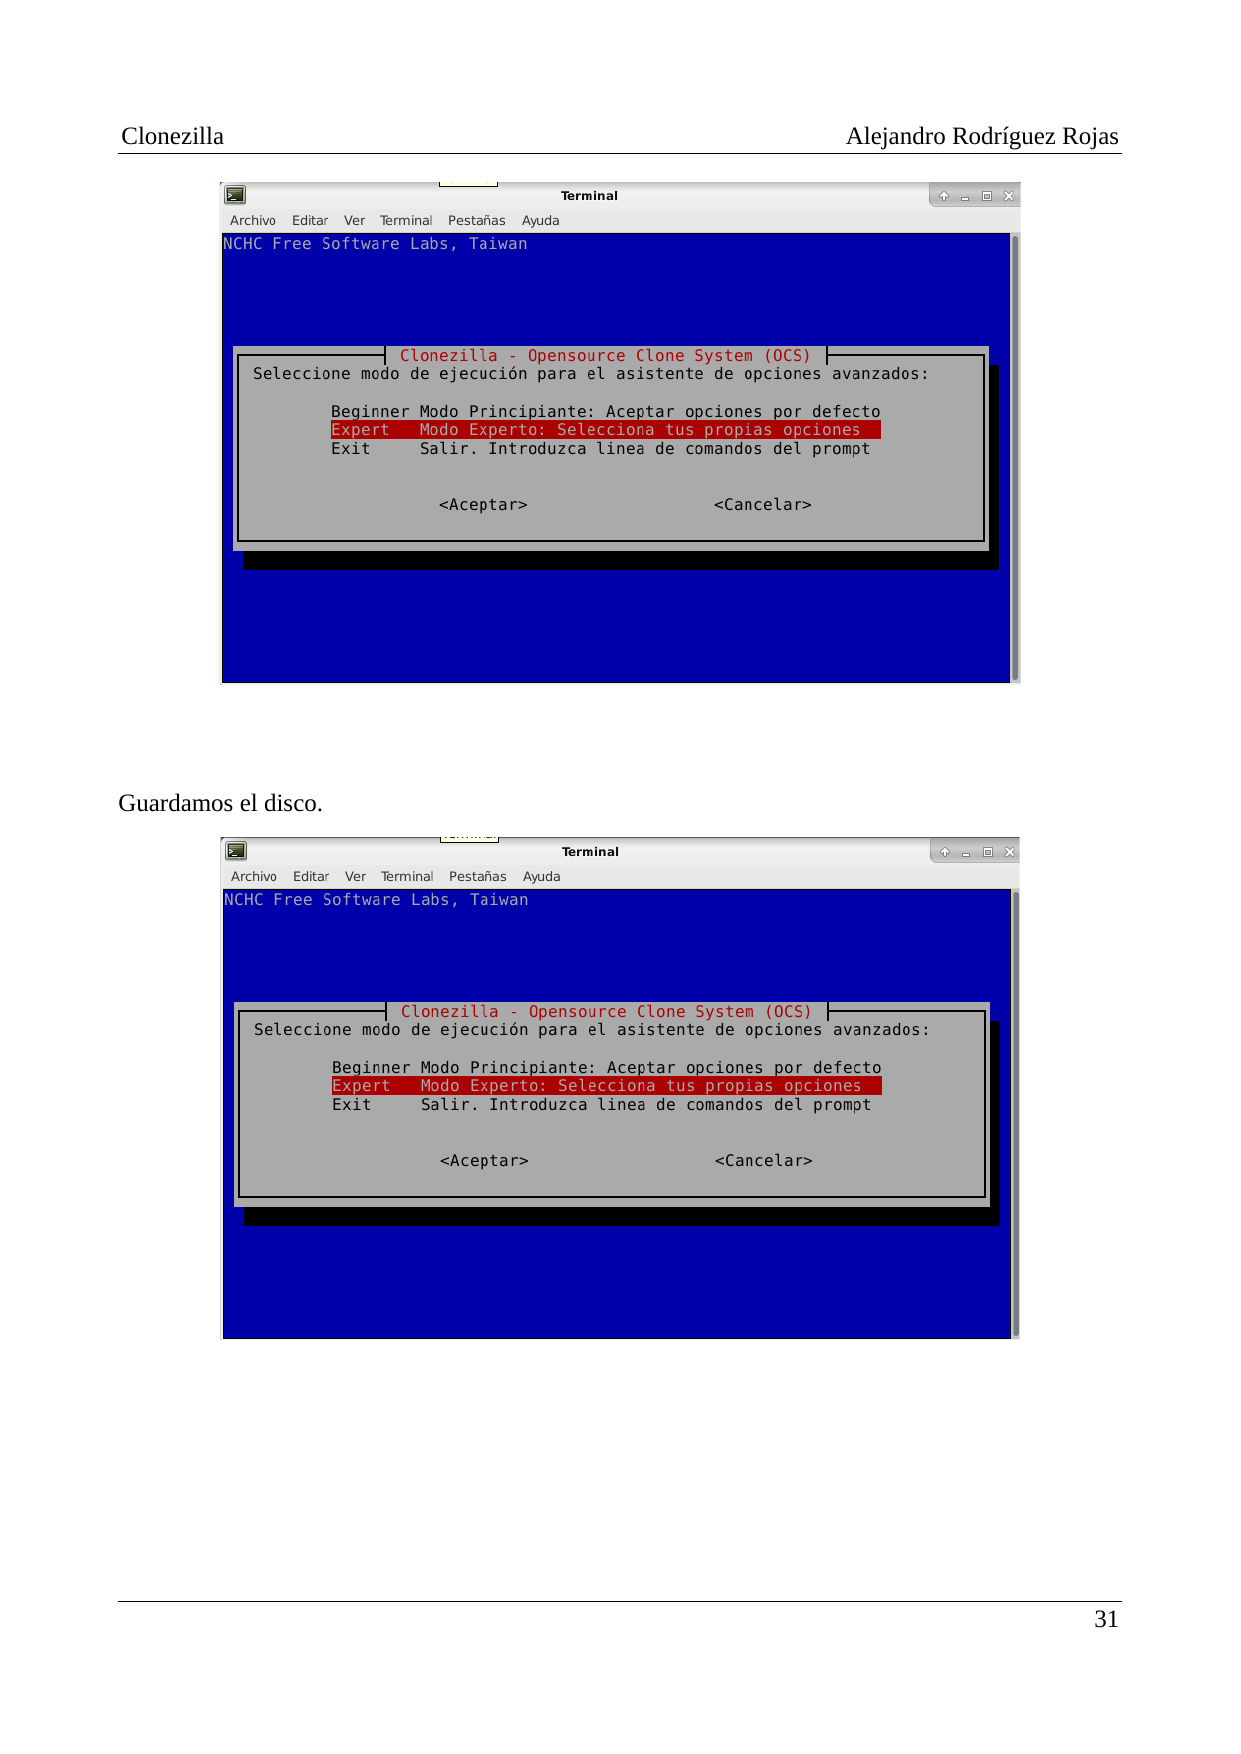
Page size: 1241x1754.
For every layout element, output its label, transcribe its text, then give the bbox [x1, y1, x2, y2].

picture [219, 182, 1021, 685]
picture [220, 837, 1020, 1340]
text Guardamos el disco. [118, 788, 1122, 817]
